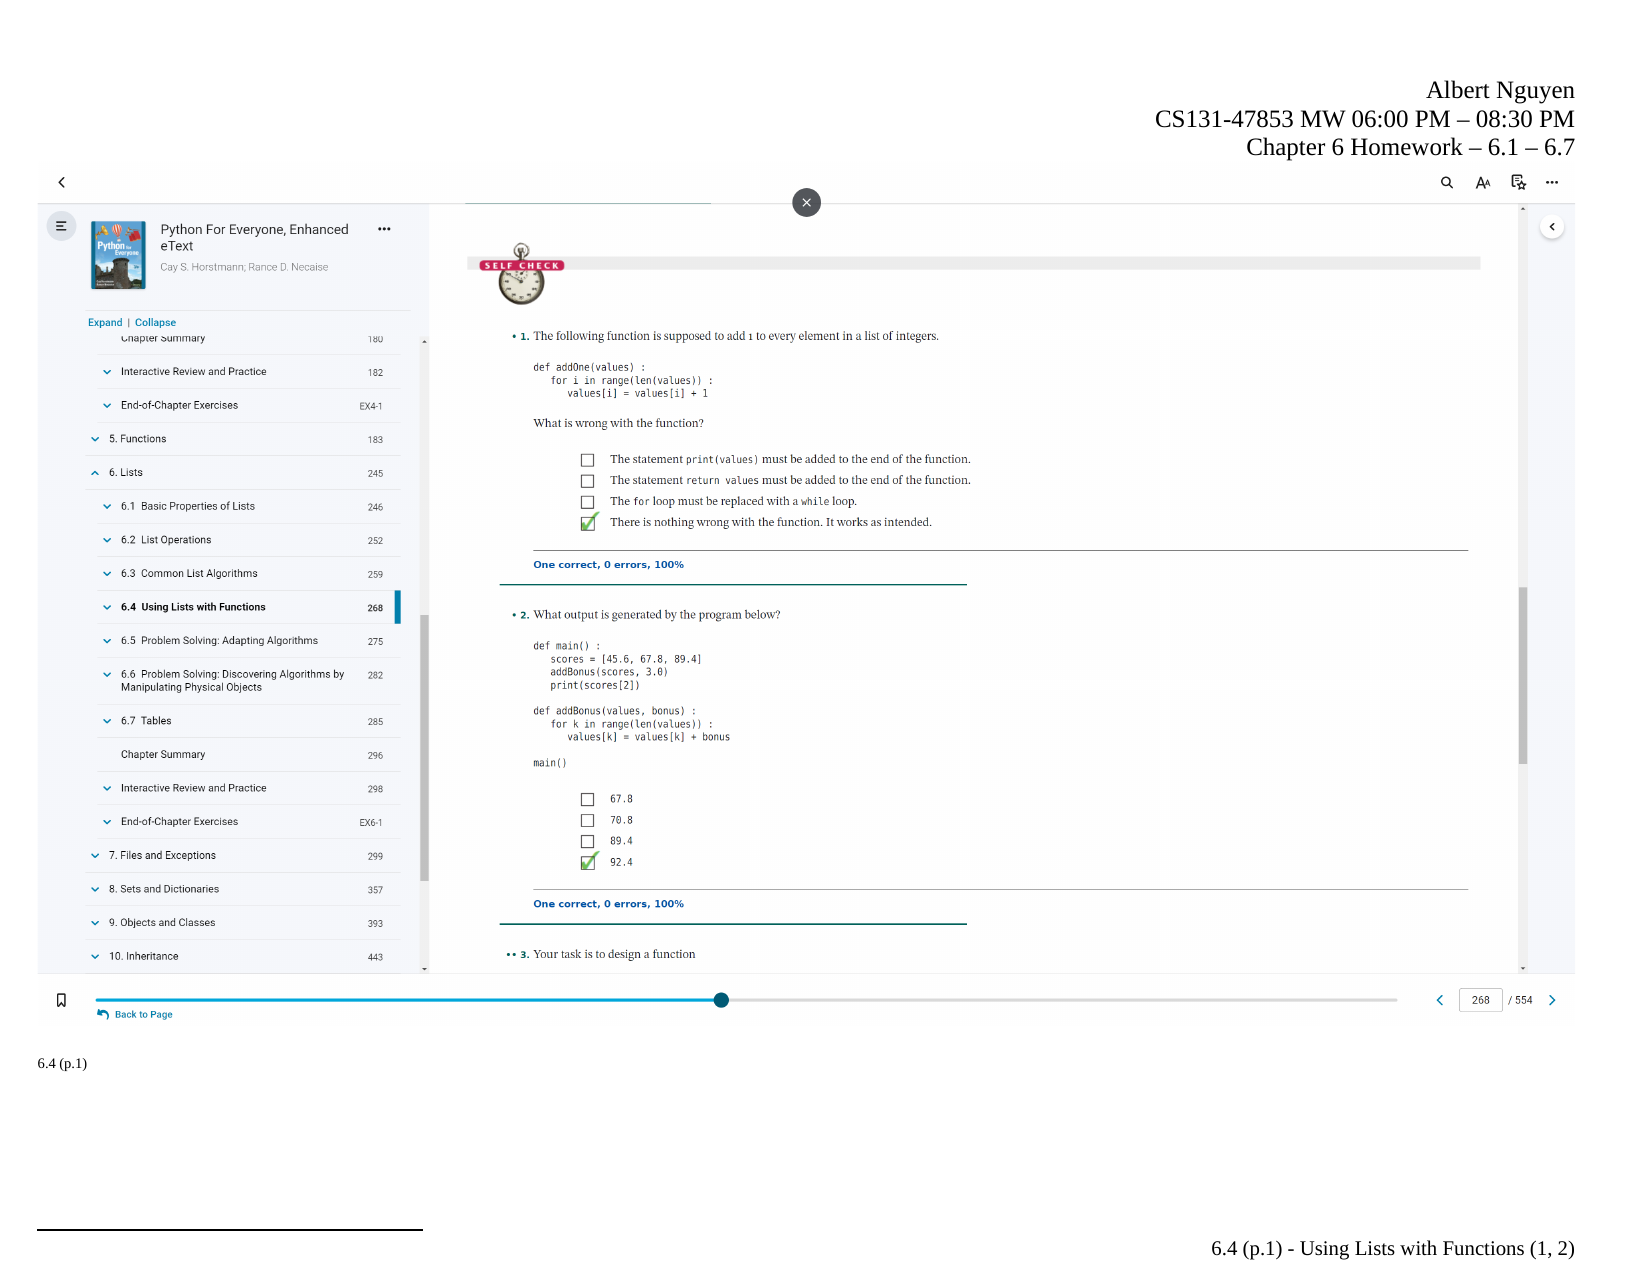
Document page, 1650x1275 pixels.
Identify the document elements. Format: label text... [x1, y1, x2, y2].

picture [37, 161, 1575, 1026]
text - Using Lists with Functions (1, 2) [37, 1236, 1575, 1260]
